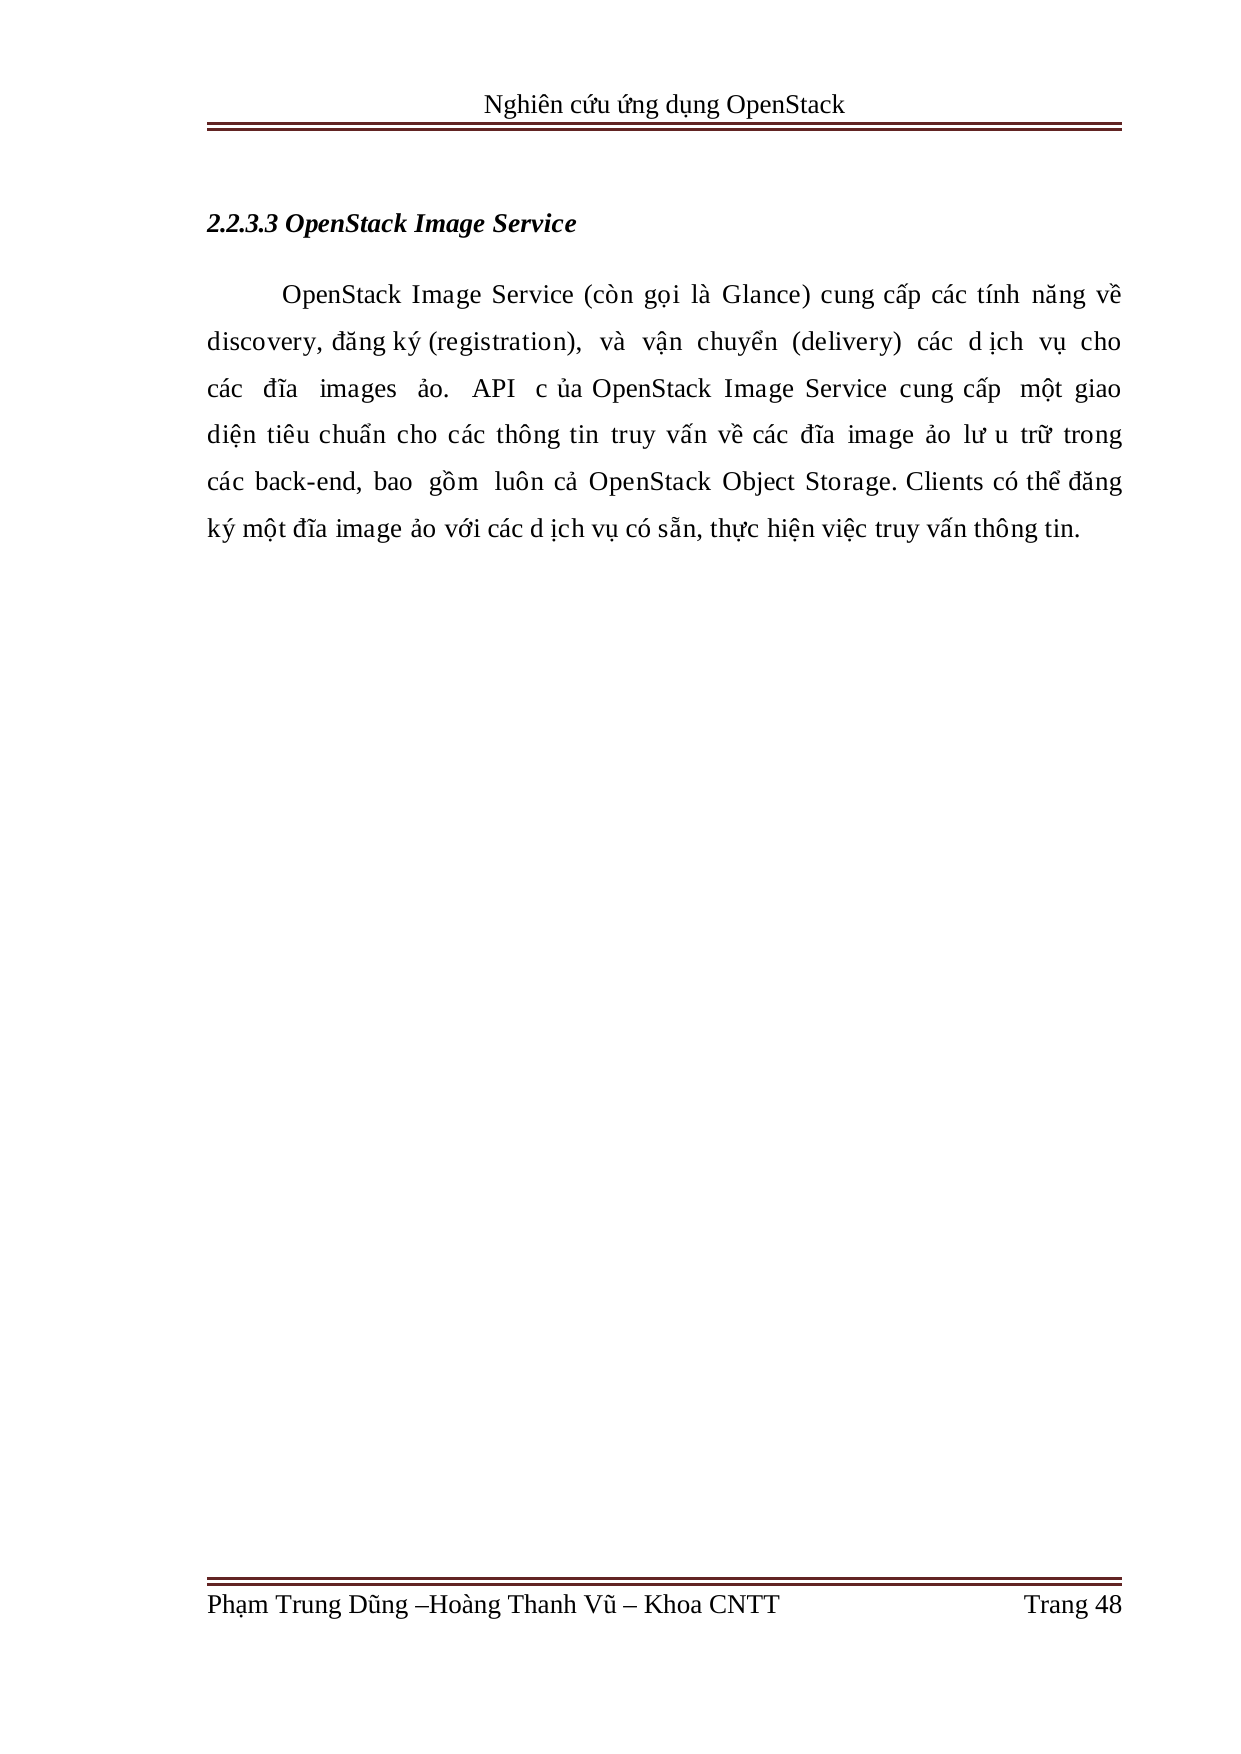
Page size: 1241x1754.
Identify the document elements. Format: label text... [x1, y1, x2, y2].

subtitle 2.2.3.3 OpenStack Image Service [207, 207, 1122, 238]
text OpenStack Image Service (còn gọi là Glance) cung cấp các tính năng về discovery, đăng ký (registration), và vận chuyển (delivery) các d ịch vụ cho các đĩa images ảo. API c ủa OpenStack Image Service cung cấp một giao diện tiêu chuẩn cho các thông tin truy vấn về các đĩa image ảo lư u trữ trong các back-end, bao gồm luôn cả OpenStack Object Storage. Clients có thể đăng ký một đĩa image ảo với các d ịch vụ có sẵn, thực hiện việc truy vấn thông tin. [207, 278, 1122, 543]
